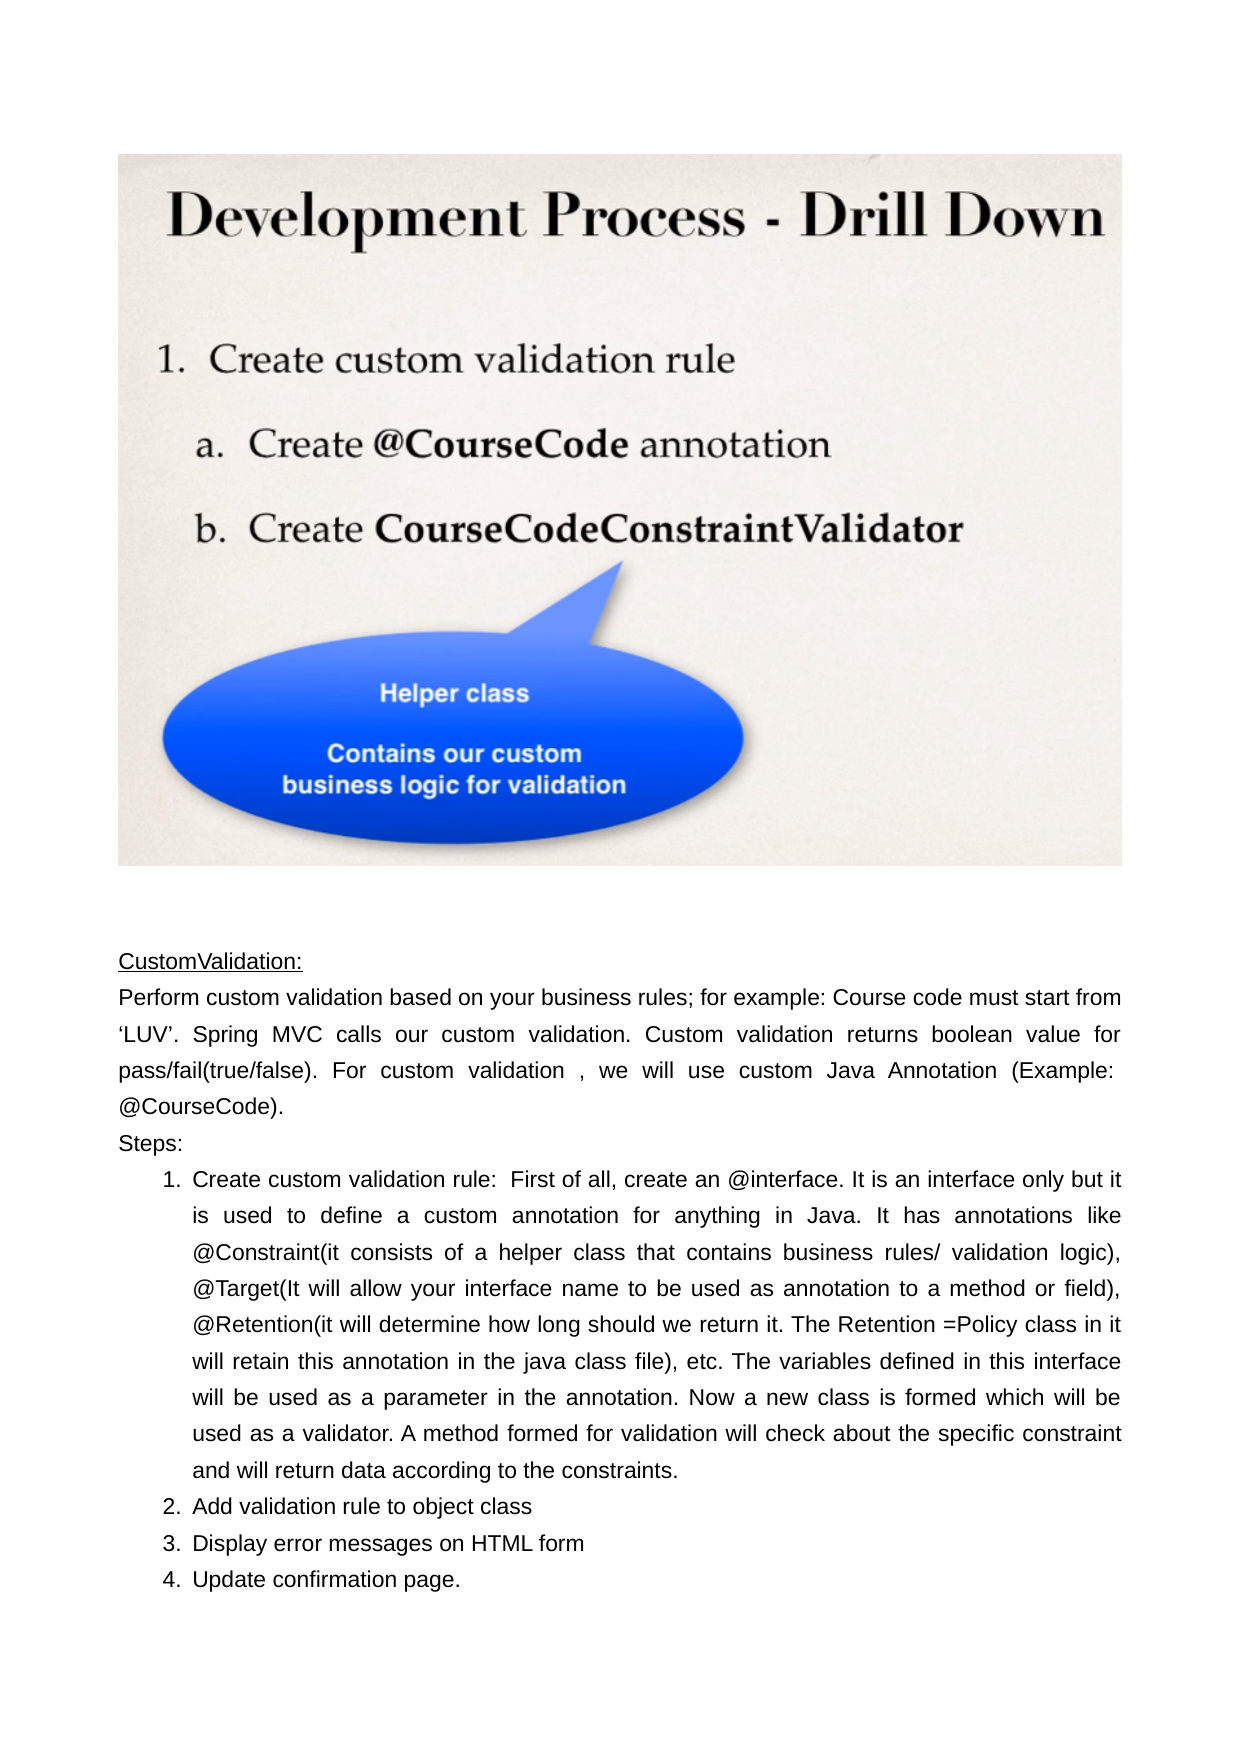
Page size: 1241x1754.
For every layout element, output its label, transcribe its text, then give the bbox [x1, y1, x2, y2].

list Add validation rule to object class [162, 1493, 1122, 1519]
list Update confirmation page. [162, 1566, 1122, 1592]
text CustomValidation: [118, 948, 1122, 974]
list Create custom validation rule: First of all, create an @interface. It is an interface only but it is used to define a custom annotation for anything in Java. It has annotations like @Constraint(it consists of a helper class that contains business rules/ validation logic), @Target(It will allow your interface name to be used as annotation to a method or field), @Retention(it will determine how long should we return it. The Retention =Policy class in it will retain this annotation in the java class file), etc. The variables defined in this interface will be used as a parameter in the annotation. Now a new class is formed which will be used as a validator. A method formed for validation will check about the specific constraint and will return data according to the constraints. [162, 1166, 1122, 1483]
list Display error messages on HTML form [162, 1529, 1122, 1556]
picture [118, 154, 1123, 866]
text Perform custom validation based on your business rules; for example: Course code must start from ‘LUV’. Spring MVC calls our custom validation. Custom validation returns boolean value for pass/fail(true/false). For custom validation , we will use custom Java Annotation (Example: @CourseCode). [118, 984, 1122, 1119]
text Steps: [118, 1129, 1122, 1156]
